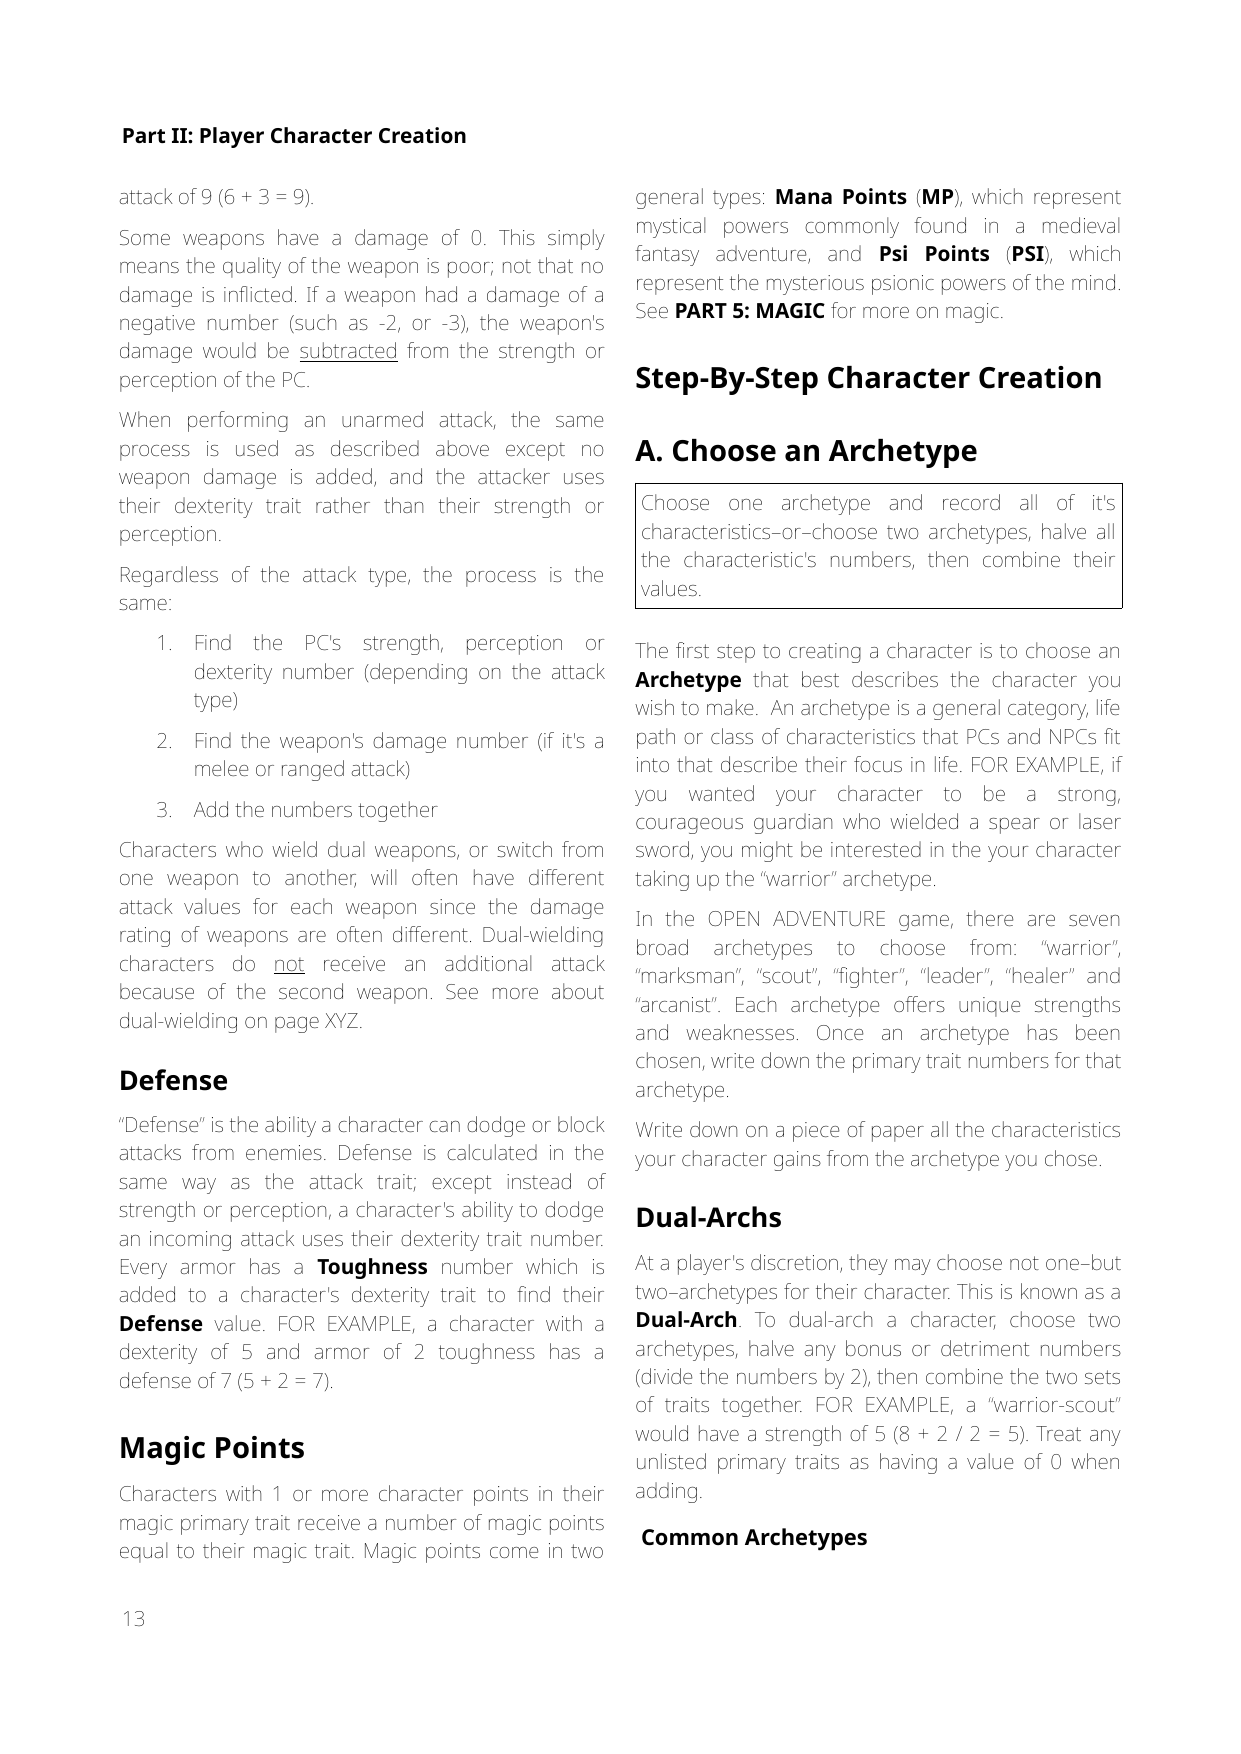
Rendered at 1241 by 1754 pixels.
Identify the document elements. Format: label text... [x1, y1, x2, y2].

text general types: Mana Points (MP), which represent mystical powers commonly found in a medieval fantasy adventure, and Psi Points (PSI), which represent the mysterious psionic powers of the mind. See PART 5: MAGIC for more on magic. [635, 182, 1122, 325]
text Regardless of the attack type, the process is the same: [118, 560, 605, 617]
text Characters who wield dual weapons, or switch from one weapon to another, will often have different attack values for each weapon since the damage rating of weapons are often different. Dual-wielding characters do not receive an additional attack because of the second weapon. See more about dual-wielding on page XYZ. [118, 835, 605, 1034]
text At a player's discretion, they may choose not one–but two–archetypes for their character. This is known as a Dual-Arch. To dual-arch a character, choose two archetypes, halve any bonus or detriment numbers (divide the numbers by 2), then combine the two sets of traits together. FOR EXAMPLE, a “warrior-scout” would have a strength of 5 (8 + 2 / 2 = 5). Treat any unlisted primary traits as having a value of 0 when adding. [635, 1248, 1122, 1504]
text Characters with 1 or more character points in their magic primary trait receive a number of magic points equal to their magic trait. Magic points come in two [118, 1479, 605, 1565]
text Defense [118, 1061, 605, 1098]
subtitle Magic Points [118, 1427, 605, 1467]
text Write down on a piece of paper all the characteristics your character gains from the archetype you chose. [635, 1116, 1122, 1172]
subtitle A. Choose an Archetype [635, 431, 1122, 470]
list Add the numbers together [156, 795, 605, 823]
table_header Choose one archetype and record all of it's characteristics–or–choose two archetypes, halve all the characteristic's numbers, then combine their values. [636, 484, 1122, 608]
text When performing an unarmed attack, the same process is used as described above except no weapon damage is added, and the attacker uses their dexterity trait rather than their strength or perception. [118, 406, 605, 548]
text “Defense” is the ability a character can dodge or block attacks from enemies. Defense is calculated in the same way as the attack trait; except instead of strength or perception, a character's ability to dodge an incoming attack uses their dexterity trait number. Every armor has a Toughness number which is added to a character's dexterity trait to find their Defense value. FOR EXAMPLE, a character with a dexterity of 5 and armor of 2 toughness has a defense of 7 (5 + 2 = 7). [118, 1110, 605, 1394]
text The first step to creating a character is to choose an Archetype that best describes the character you wish to make. An archetype is a general category, life path or class of characteristics that PCs and NPCs fit into that describe their focus in life. FOR EXAMPLE, if you wanted your character to be a strong, courageous guardian who wielded a spear or laser sword, you might be interested in the your character taking up the “warrior” archetype. [635, 637, 1122, 892]
text attack of 9 (6 + 3 = 9). [118, 182, 605, 211]
subtitle Step-By-Step Character Creation [635, 357, 1122, 397]
subtitle Dual-Archs [635, 1199, 1122, 1236]
text Some weapons have a damage of 0. This simply means the quality of the weapon is poor; not that no damage is inflicted. If a weapon had a damage of a negative number (such as -2, or -3), the weapon's damage would be subtracted from the strength or perception of the PC. [118, 223, 605, 393]
list Find the PC's strength, perception or dexterity number (depending on the attack type) [156, 628, 605, 714]
list Find the weapon's damage number (if it's a melee or ranged attack) [156, 726, 605, 783]
table_header Common Archetypes [635, 1516, 1122, 1557]
text In the OPEN ADVENTURE game, there are seven broad archetypes to choose from: “warrior”, “marksman”, “scout”, “fighter”, “leader”, “healer” and “arcanist”. Each archetype offers unique strengths and weaknesses. Once an archetype has been chosen, write down the primary trait numbers for that archetype. [635, 904, 1122, 1103]
